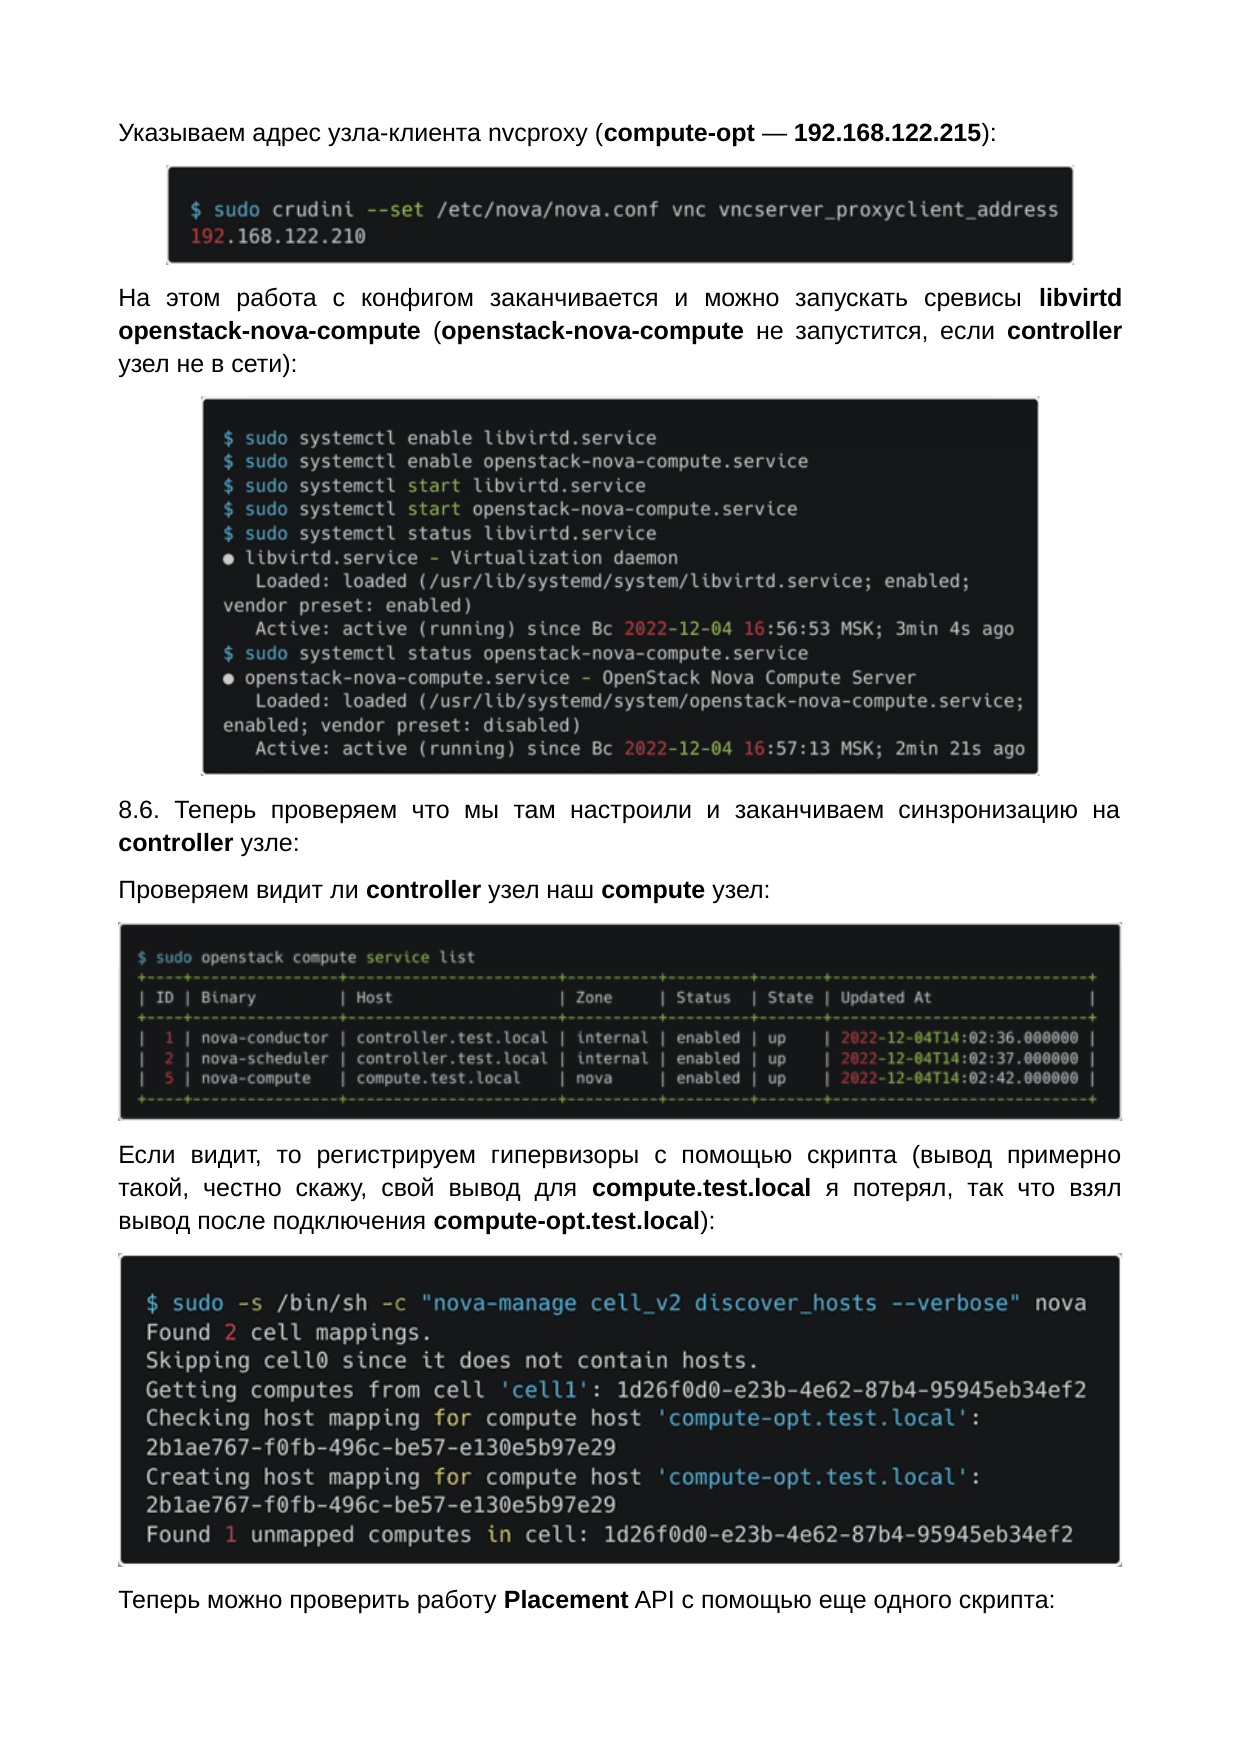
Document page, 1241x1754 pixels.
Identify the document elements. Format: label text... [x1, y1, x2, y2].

text 8.6. Теперь проверяем что мы там настроили и заканчиваем синзронизацию на controller узле: [118, 794, 1122, 856]
text Если видит, то регистрируем гипервизоры с помощью скрипта (вывод примерно такой, честно скажу, свой вывод для compute.test.local я потерял, так что взял вывод после подключения compute-opt.test.local): [118, 1140, 1122, 1234]
picture [118, 1253, 1123, 1567]
text Теперь можно проверить работу Placement API с помощью еще одного скрипта: [118, 1585, 1122, 1614]
text На этом работа с конфигом заканчивается и можно запускать сревисы libvirtd openstack-nova-compute (openstack-nova-compute не запустится, если controller узел не в сети): [118, 283, 1122, 378]
picture [166, 165, 1075, 265]
picture [118, 922, 1123, 1121]
picture [200, 396, 1040, 776]
text Указываем адрес узла-клиента nvcproxy (compute-opt — 192.168.122.215): [118, 118, 1122, 147]
text Проверяем видит ли controller узел наш compute узел: [118, 875, 1122, 904]
